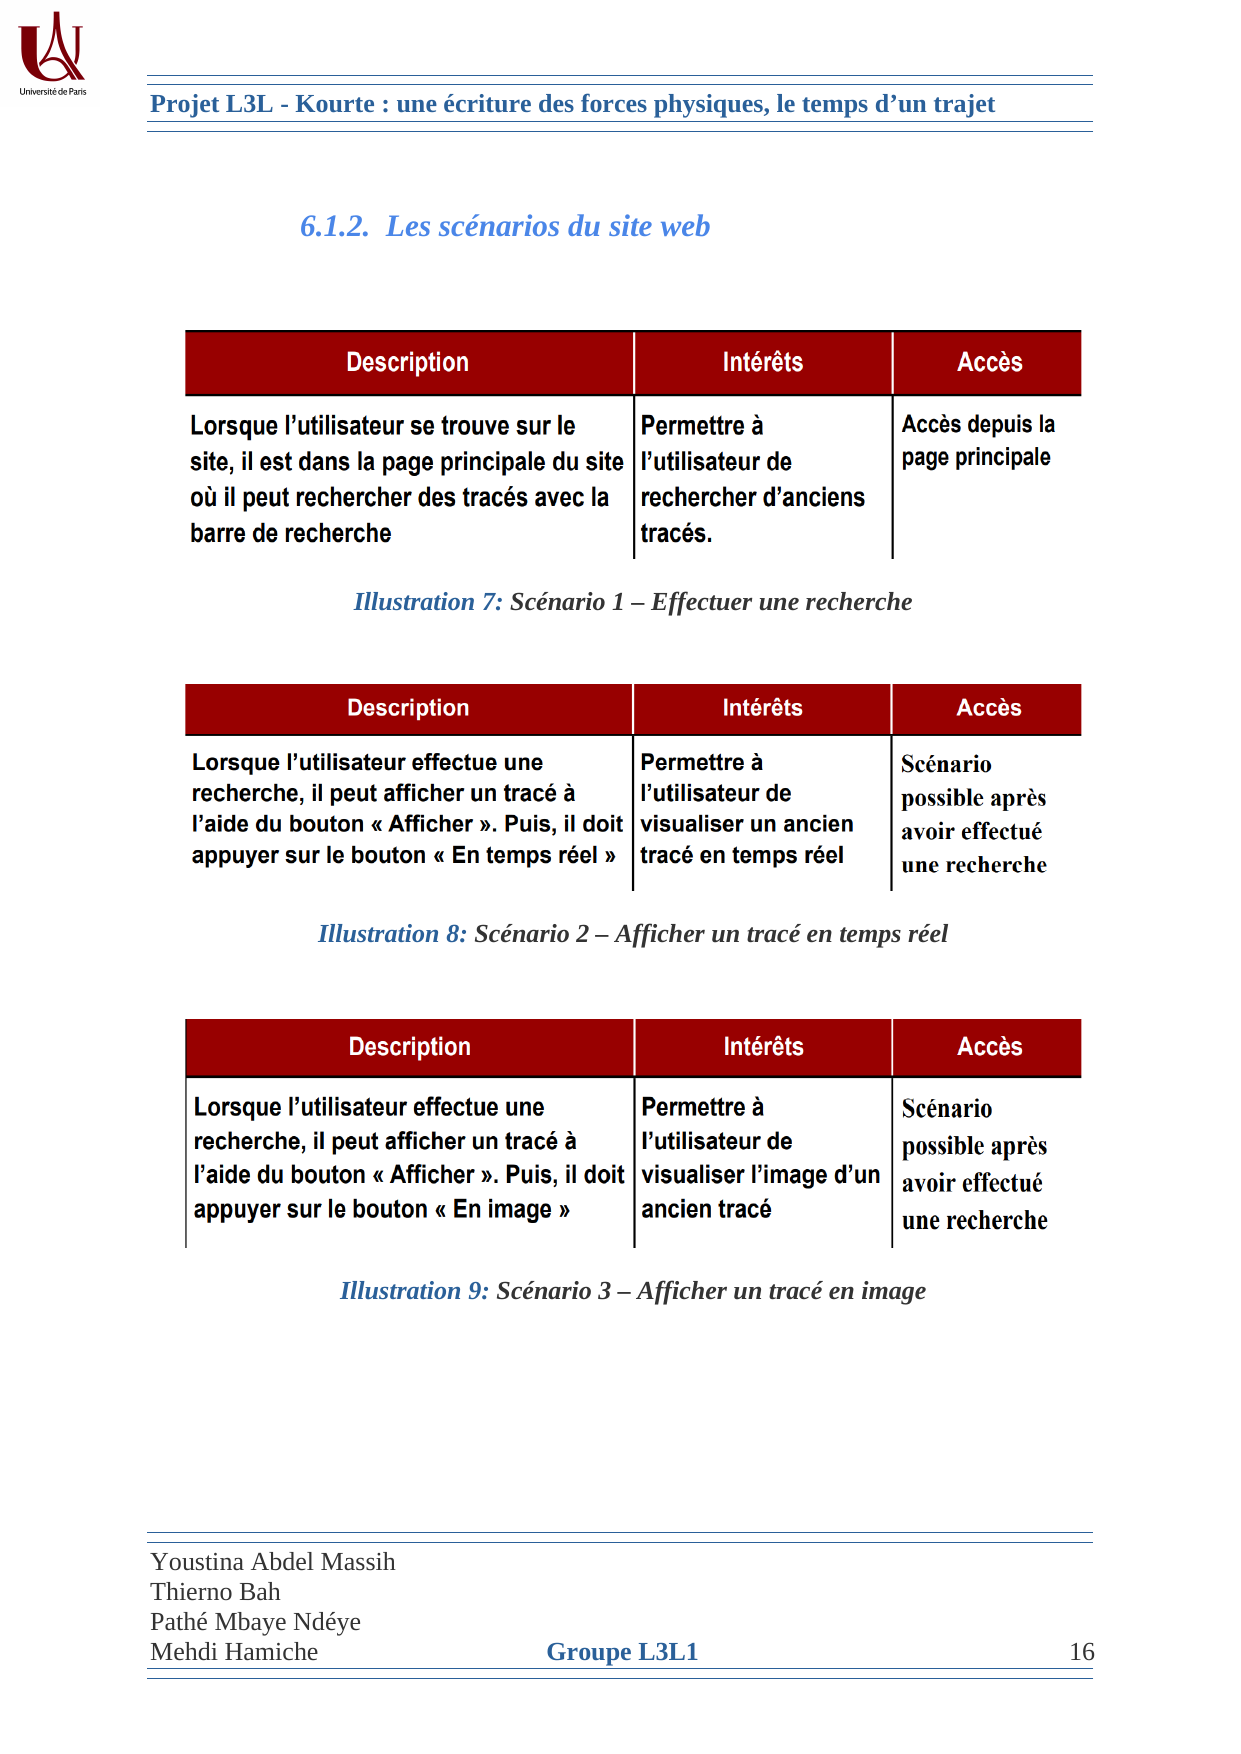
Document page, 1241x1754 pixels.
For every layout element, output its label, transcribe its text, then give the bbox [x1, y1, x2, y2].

text Illustration 7: Scénario 1 – Effectuer une recherche [185, 559, 1081, 616]
text Illustration 9: Scénario 3 – Afficher un tracé en image [185, 1248, 1081, 1305]
subtitle 6.1.2. Les scénarios du site web [225, 207, 1090, 243]
picture [0, 0, 101, 107]
text Illustration 8: Scénario 2 – Afficher un tracé en temps réel [185, 891, 1081, 948]
picture [185, 330, 1082, 559]
picture [185, 684, 1082, 891]
picture [185, 1019, 1082, 1248]
